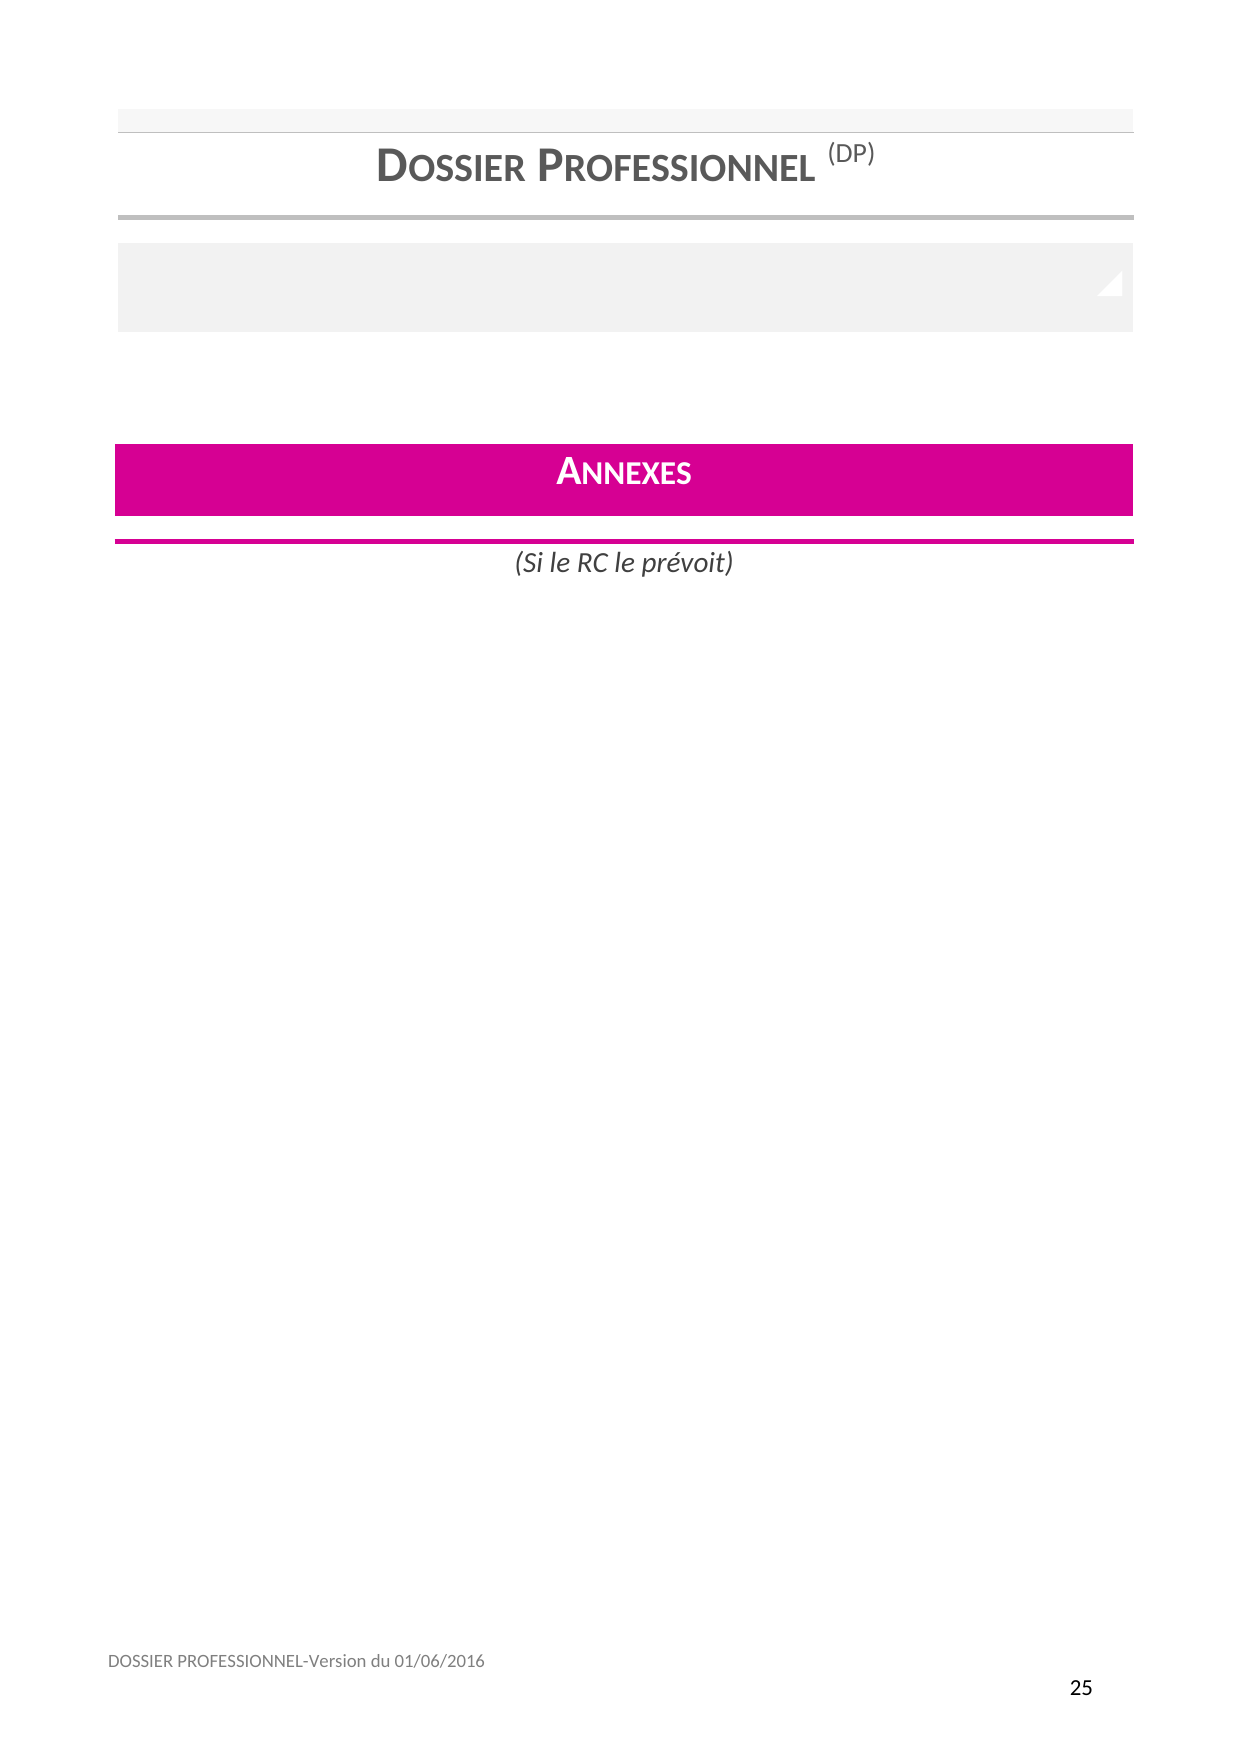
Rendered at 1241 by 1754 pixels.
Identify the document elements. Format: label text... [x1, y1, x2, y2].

table_cell (Si le RC le prévoit) [115, 544, 1133, 622]
table_header Annexes [115, 444, 1133, 516]
table_cell [115, 516, 1133, 539]
table_cell [115, 622, 1133, 705]
